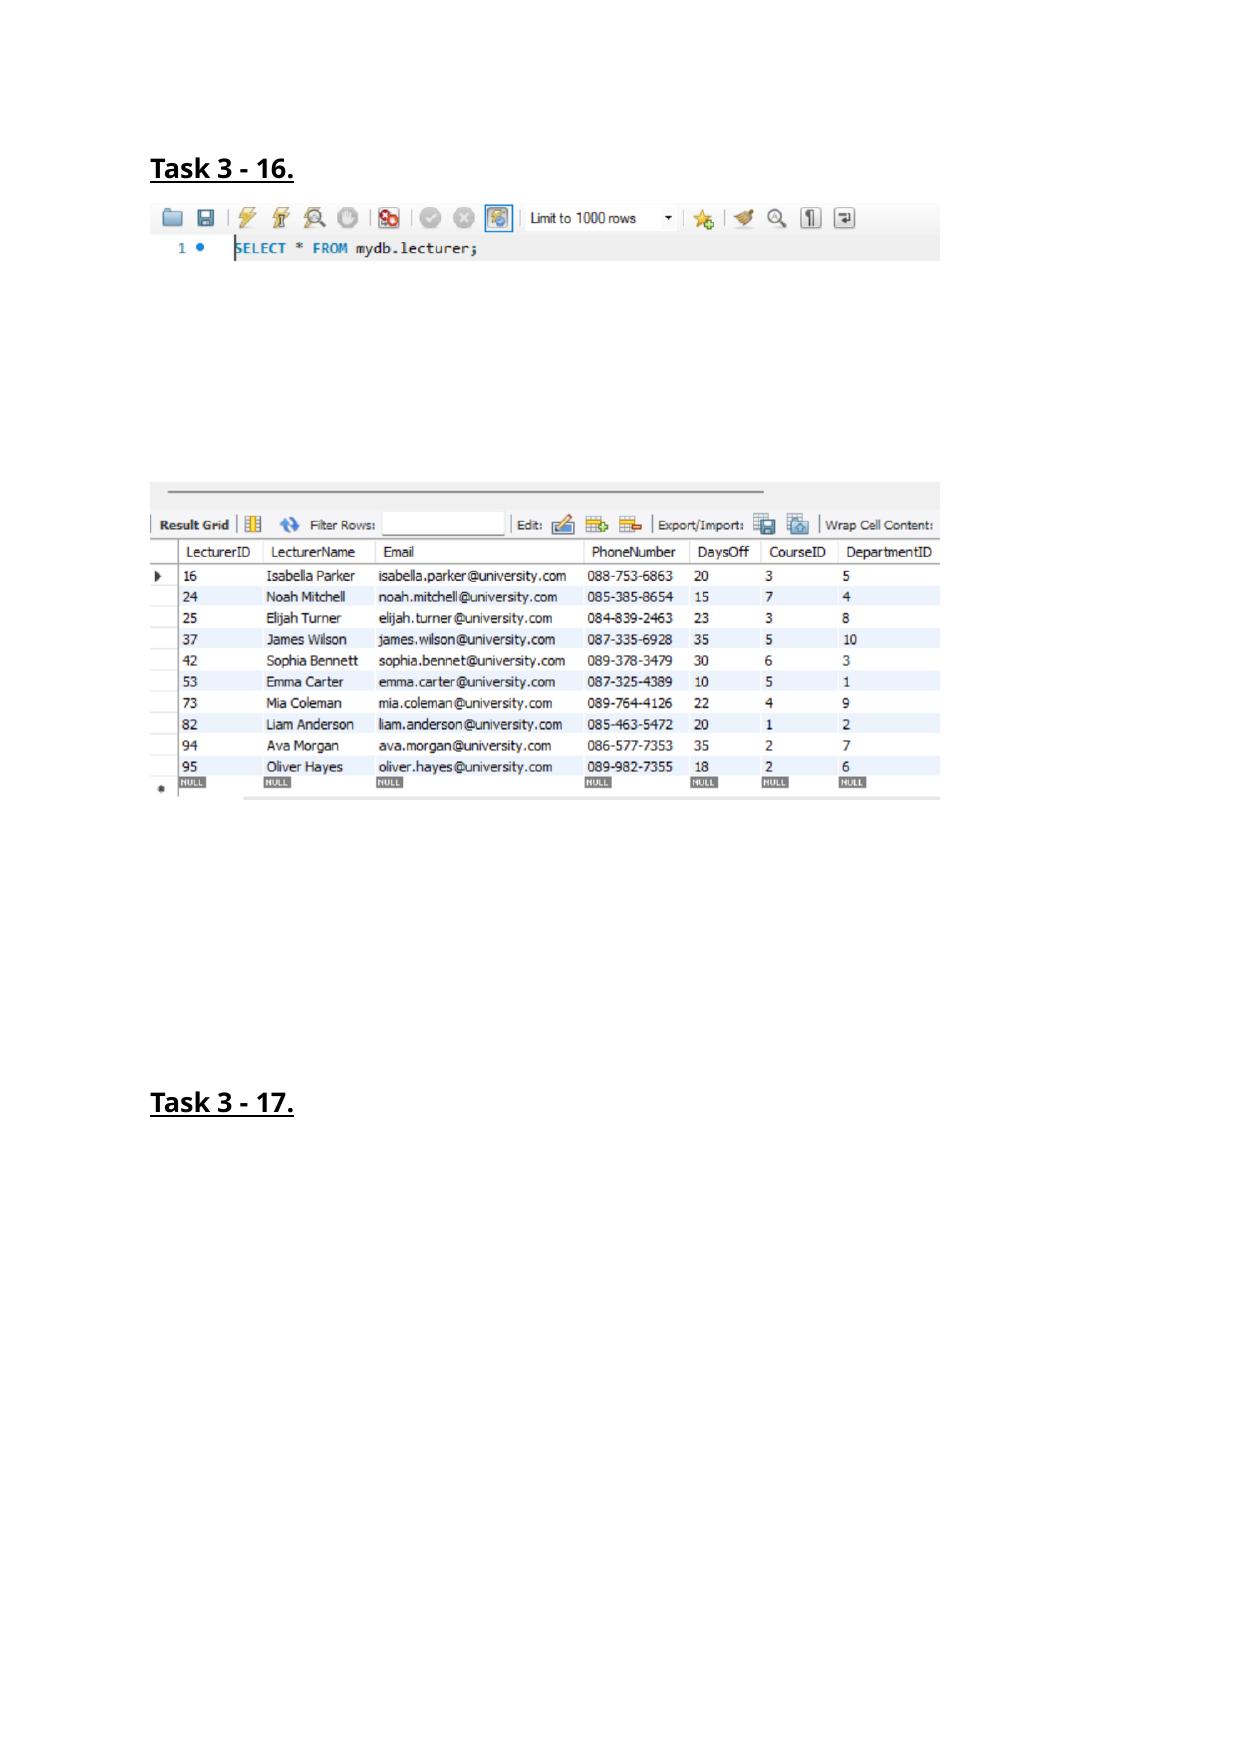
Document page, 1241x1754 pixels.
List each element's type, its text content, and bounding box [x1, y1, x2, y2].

text Task 3 - 17. [150, 1084, 1090, 1121]
text Task 3 - 16. [150, 150, 1090, 187]
